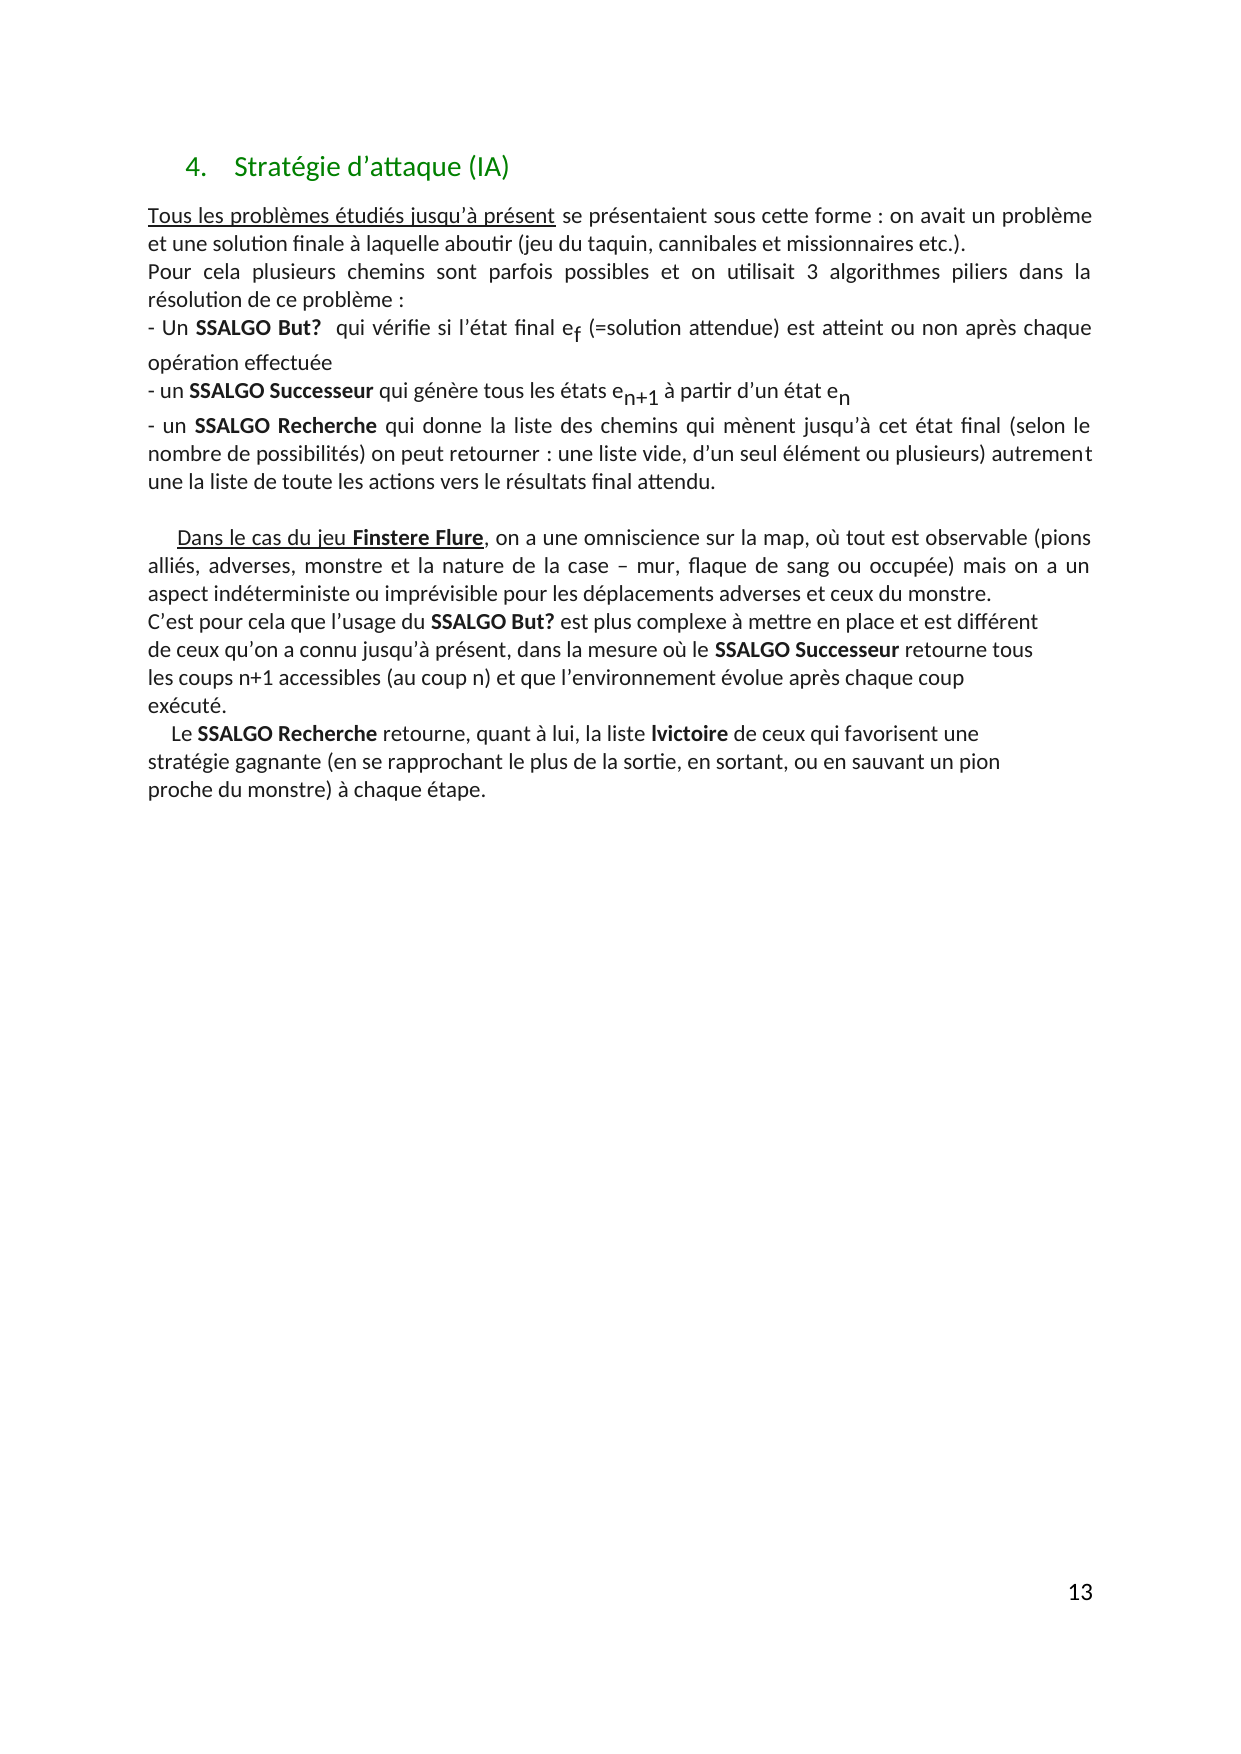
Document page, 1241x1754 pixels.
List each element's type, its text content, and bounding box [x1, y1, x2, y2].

list Pour cela plusieurs chemins sont parfois possibles et on utilisait 3 algorithmes piliers dans la résolution de ce problème : [148, 257, 1093, 313]
text Le SSALGO Recherche retourne, quant à lui, la liste lvictoire de ceux qui favorisent une stratégie gagnante (en se rapprochant le plus de la sortie, en sortant, ou en sauvant un pion proche du monstre) à chaque étape. [148, 719, 1045, 803]
list - un SSALGO Successeur qui génère tous les états en+1 à partir d’un état en [148, 376, 1093, 411]
list Stratégie d’attaque (IA) [185, 148, 1093, 183]
text C’est pour cela que l’usage du SSALGO But? est plus complexe à mettre en place et est différent de ceux qu’on a connu jusqu’à présent, dans la mesure où le SSALGO Successeur retourne tous les coups n+1 accessibles (au coup n) et que l’environnement évolue après chaque coup exécuté. [148, 607, 1045, 719]
text Dans le cas du jeu Finstere Flure, on a une omniscience sur la map, où tout est observable (pions alliés, adverses, monstre et la nature de la case – mur, flaque de sang ou occupée) mais on a un aspect indéterministe ou imprévisible pour les déplacements adverses et ceux du monstre. [148, 523, 1093, 607]
list - un SSALGO Recherche qui donne la liste des chemins qui mènent jusqu’à cet état final (selon le nombre de possibilités) on peut retourner : une liste vide, d’un seul élément ou plusieurs) autrement une la liste de toute les actions vers le résultats final attendu. [148, 411, 1093, 495]
list - Un SSALGO But? qui vérifie si l’état final ef (=solution attendue) est atteint ou non après chaque opération effectuée [148, 313, 1093, 376]
list Tous les problèmes étudiés jusqu’à présent se présentaient sous cette forme : on avait un problème et une solution finale à laquelle aboutir (jeu du taquin, cannibales et missionnaires etc.). [148, 201, 1093, 257]
